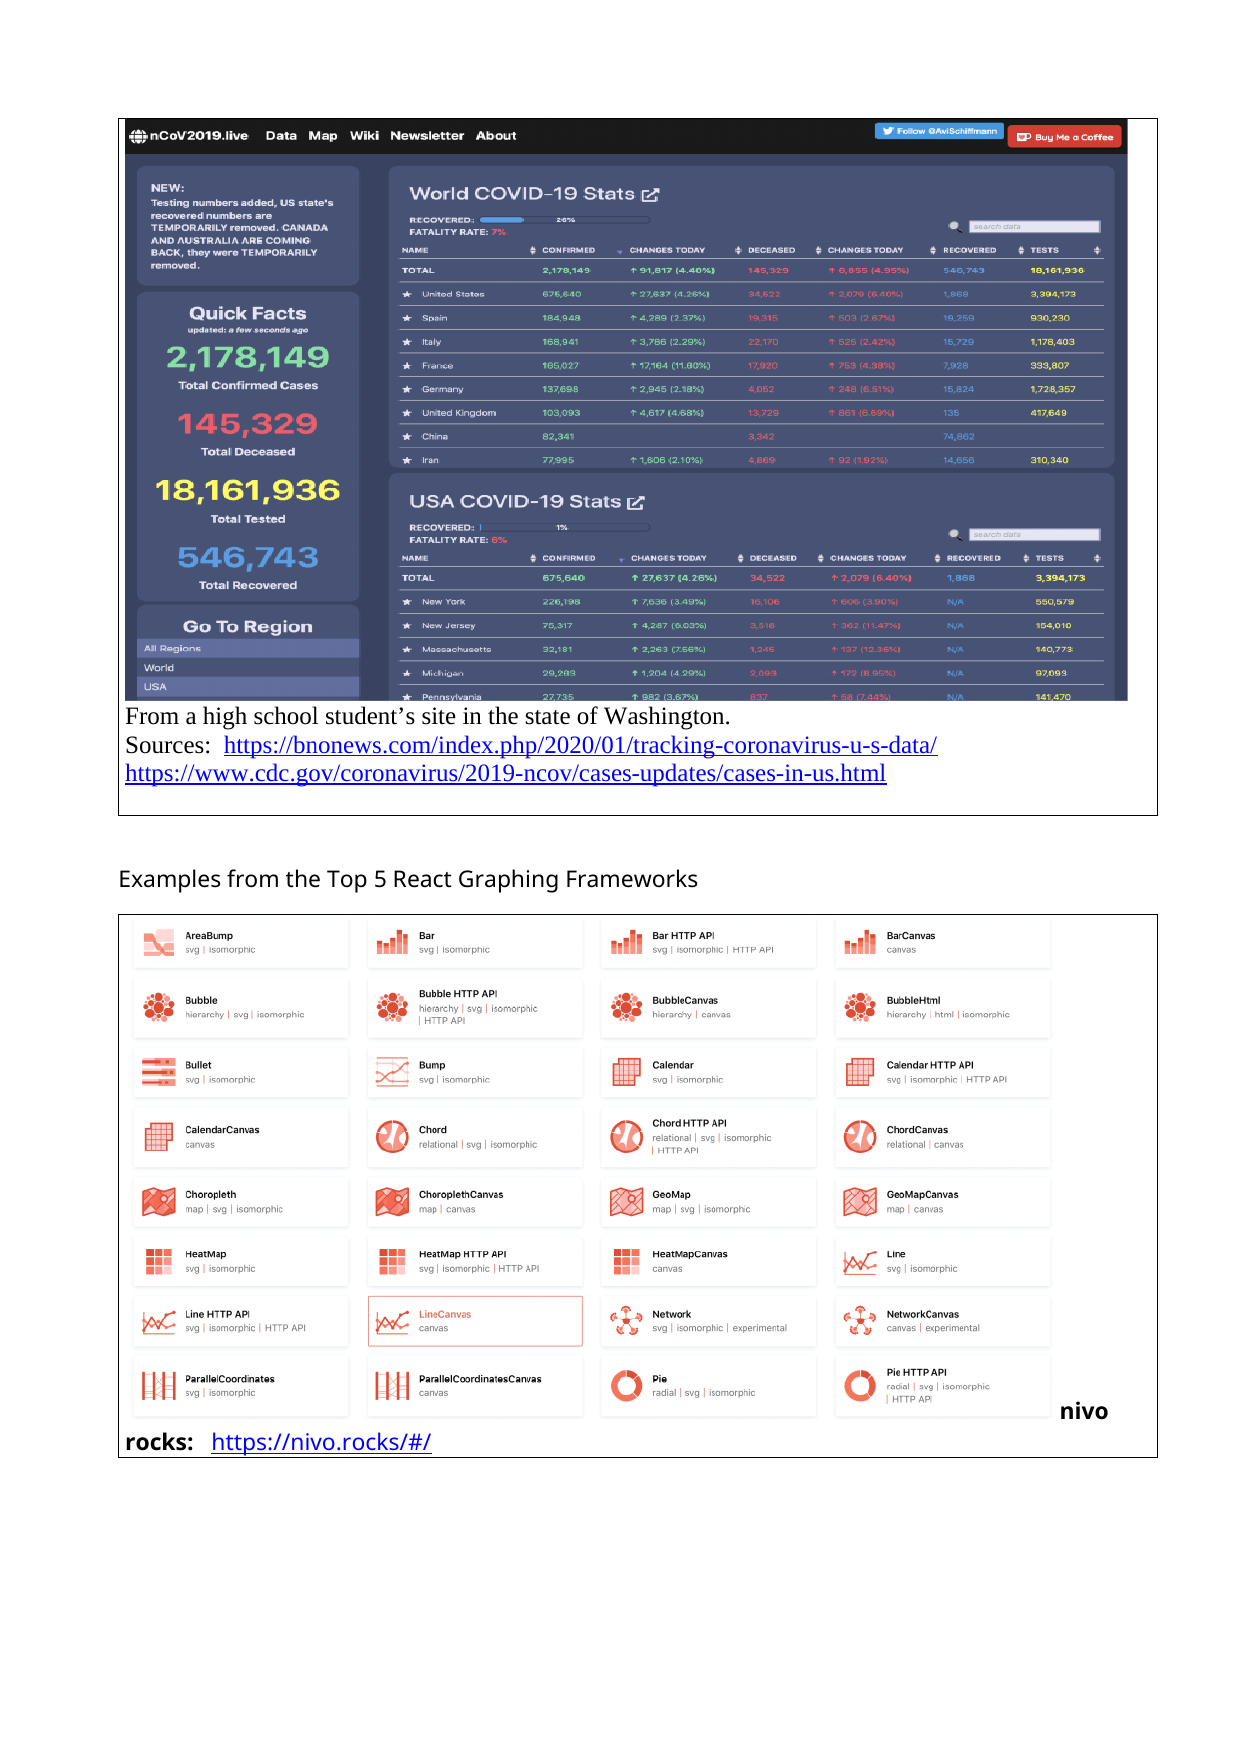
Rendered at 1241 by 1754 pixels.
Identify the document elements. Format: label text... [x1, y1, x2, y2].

table_header nivo rocks: https://nivo.rocks/#/ [119, 915, 1157, 1457]
table_cell From a high school student’s site in the state of Washington. Sources: https://bnonews.com/index.php/2020/01/tracking-coronavirus-u-s-data/ https://www.cdc.gov/coronavirus/2019-ncov/cases-updates/cases-in-us.html [119, 119, 1157, 815]
text Examples from the Top 5 React Graphing Frameworks [118, 863, 1122, 894]
